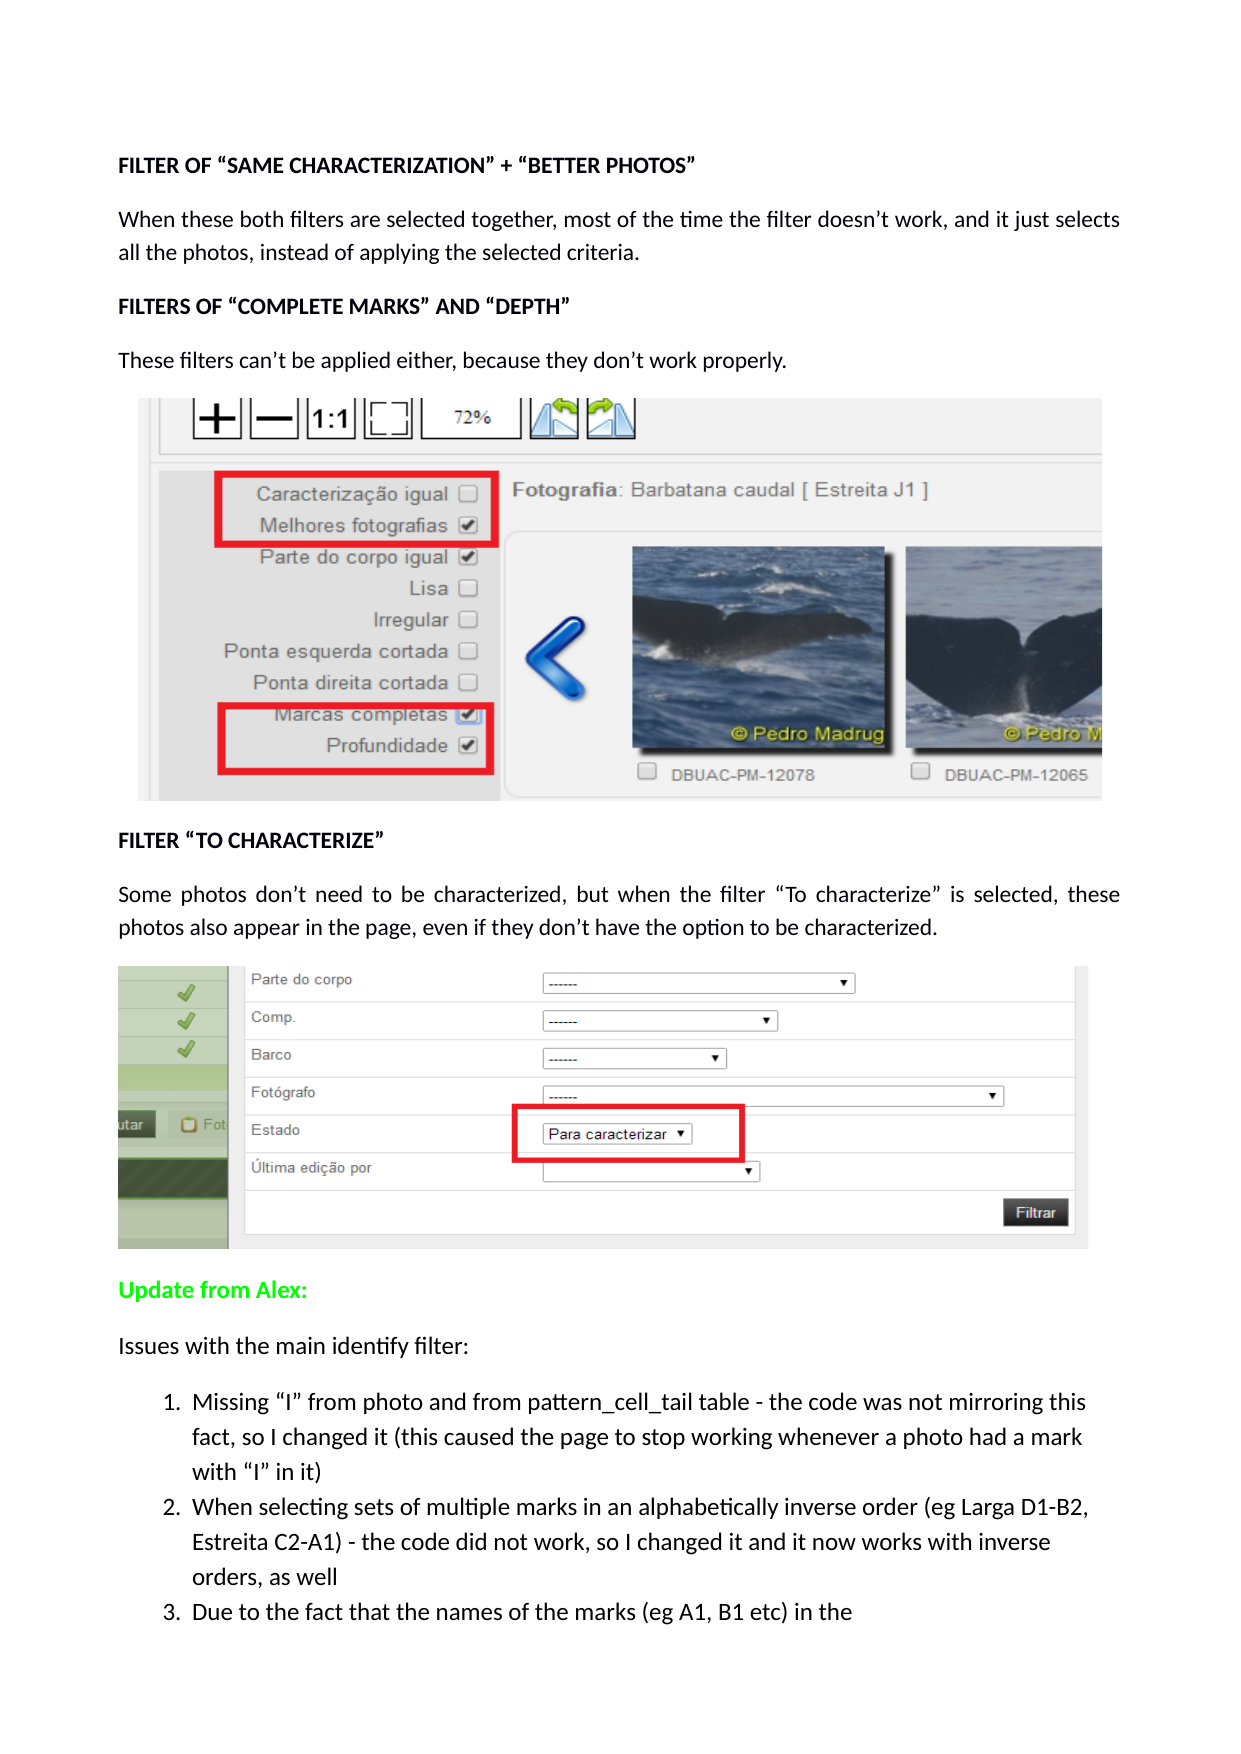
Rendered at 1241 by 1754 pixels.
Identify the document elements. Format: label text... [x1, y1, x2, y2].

text FILTER “TO CHARACTERIZE” [118, 826, 1122, 854]
text FILTERS OF “COMPLETE MARKS” AND “DEPTH” [118, 291, 1122, 320]
text When these both filters are selected together, most of the time the filter doesn’t work, and it just selects all the photos, instead of applying the selected criteria. [118, 205, 1122, 266]
text Issues with the main identify filter: [118, 1330, 1122, 1360]
text These filters can’t be applied either, because they don’t work properly. [118, 345, 1122, 374]
list When selecting sets of multiple marks in an alphabetically inverse order (eg Larga D1-B2, Estreita C2-A1) - the code did not work, so I changed it and it now works with inverse orders, as well [162, 1491, 1122, 1591]
list Missing “I” from photo and from pattern_cell_tail table - the code was not mirroring this fact, so I changed it (this caused the page to stop working whenever a photo had a mark with “I” in it) [162, 1386, 1122, 1486]
picture [118, 966, 1089, 1249]
text FILTER OF “SAME CHARACTERIZATION” + “BETTER PHOTOS” [118, 118, 1122, 180]
text Update from Alex: [118, 1274, 1122, 1304]
list Due to the fact that the names of the marks (eg A1, B1 etc) in the [162, 1596, 1122, 1626]
text Some photos don’t need to be characterized, but when the filter “To characterize” is selected, these photos also appear in the page, even if they don’t have the option to be characterized. [118, 879, 1122, 941]
picture [138, 398, 1103, 801]
